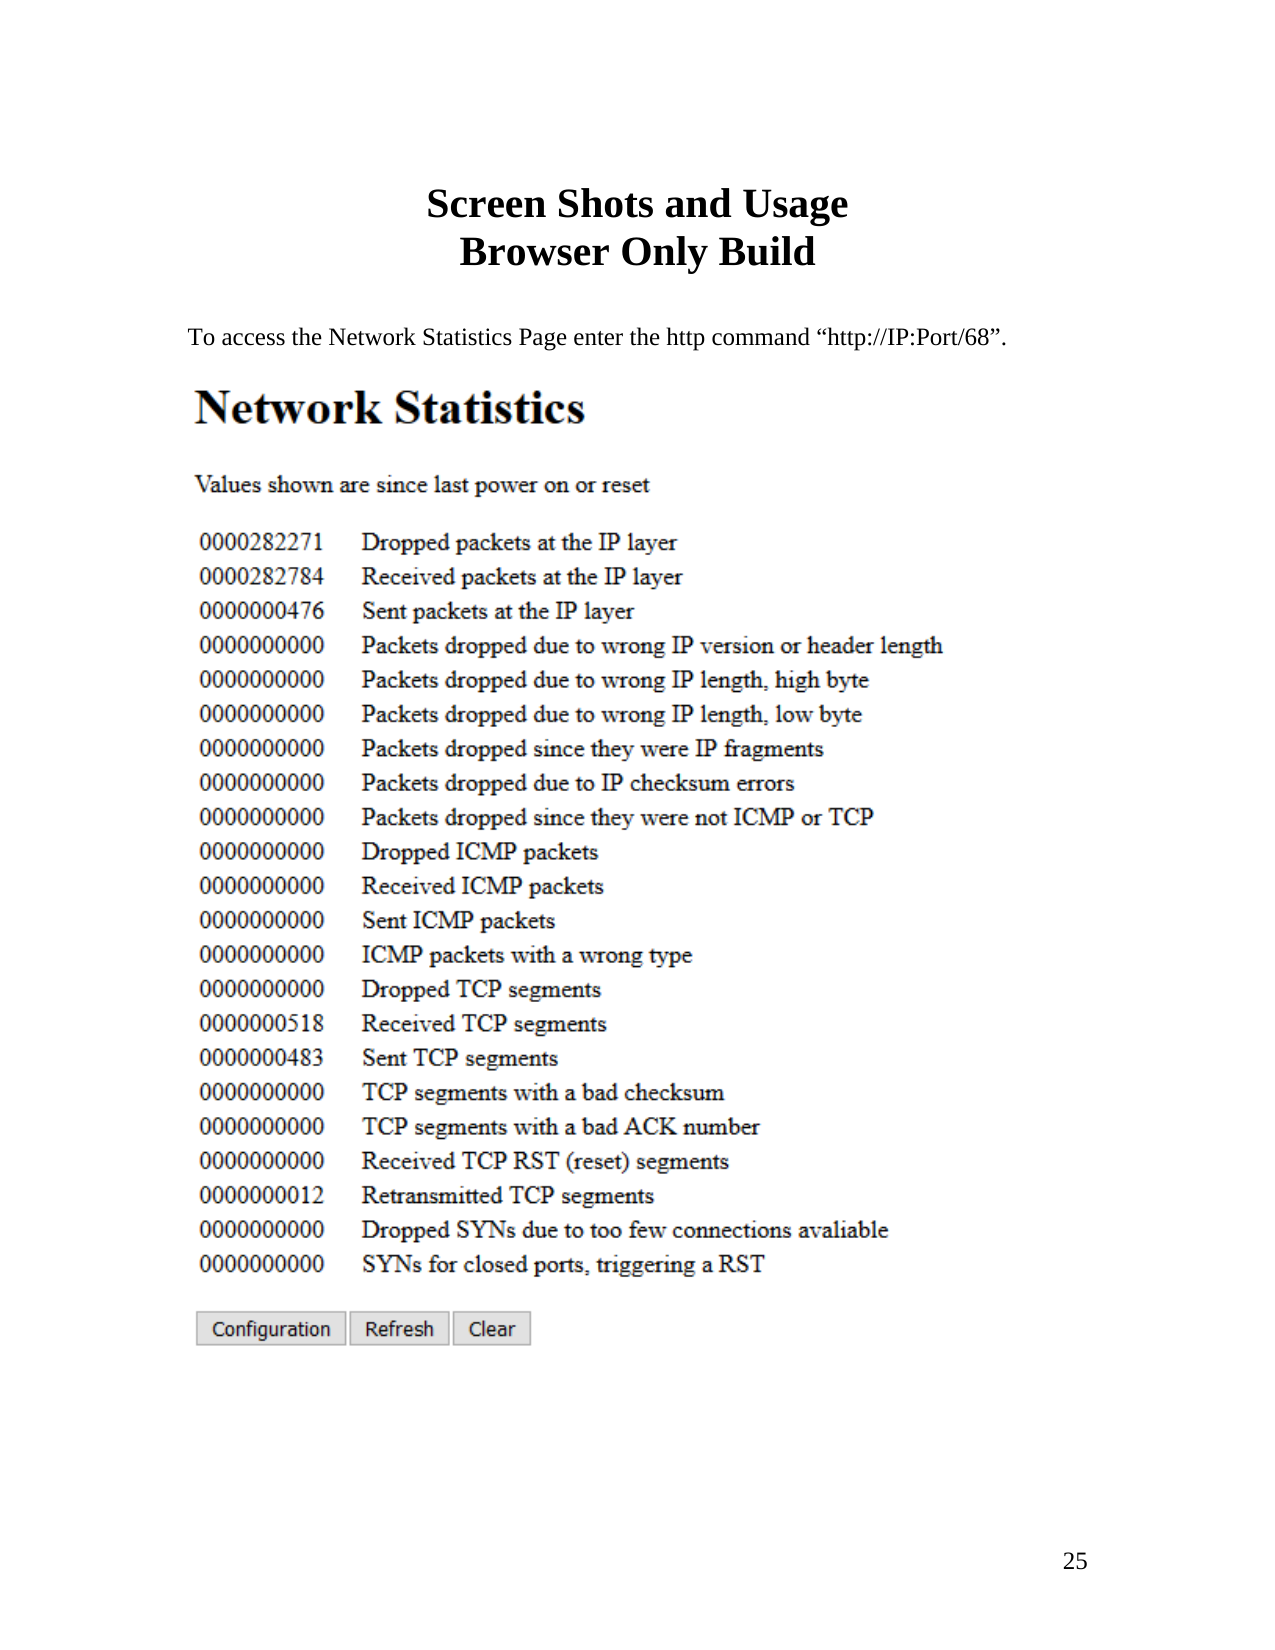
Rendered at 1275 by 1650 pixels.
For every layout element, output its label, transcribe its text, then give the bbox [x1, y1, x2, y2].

text Browser Only Build [187, 227, 1087, 274]
text To access the Network Statistics Page enter the http command “http://IP:Port/68”. [187, 322, 1087, 351]
picture [187, 380, 978, 1363]
text Screen Shots and Usage [187, 179, 1087, 227]
